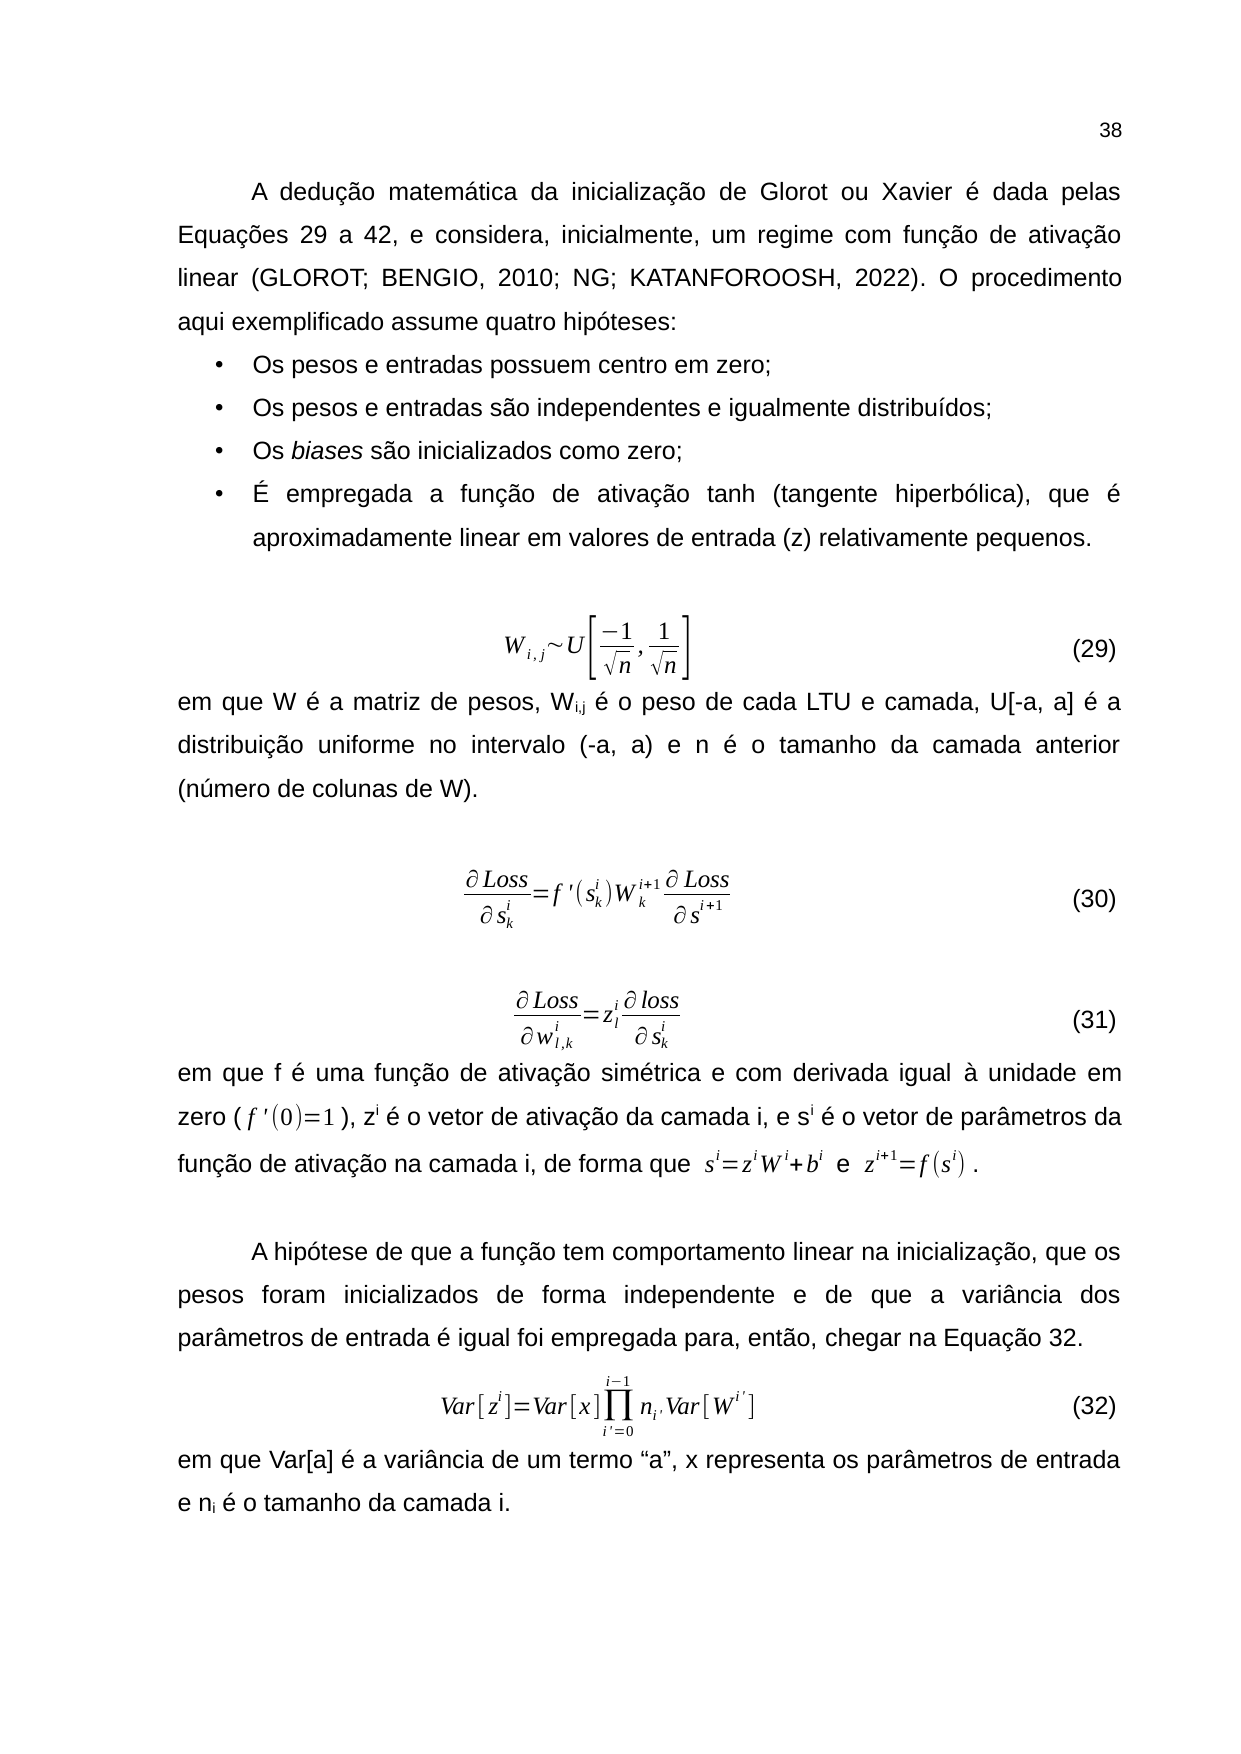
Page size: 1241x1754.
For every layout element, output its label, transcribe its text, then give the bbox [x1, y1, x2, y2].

table_header (29) [1017, 609, 1122, 687]
table_header [177, 860, 1017, 938]
text em que W é a matriz de pesos, Wi,j é o peso de cada LTU e camada, U[-a, a] é a distribuição uniforme no intervalo (-a, a) e n é o tamanho da camada anterior (número de colunas de W). [177, 687, 1122, 802]
list Os pesos e entradas são independentes e igualmente distribuídos; [215, 393, 1122, 422]
list É empregada a função de ativação tanh (tangente hiperbólica), que é aproximadamente linear em valores de entrada (z) relativamente pequenos. [215, 479, 1122, 551]
table_header (30) [1017, 860, 1122, 938]
text A hipótese de que a função tem comportamento linear na inicialização, que os pesos foram inicializados de forma independente e de que a variância dos parâmetros de entrada é igual foi empregada para, então, chegar na Equação 32. [177, 1237, 1122, 1352]
table_header [177, 609, 1017, 687]
table_header [177, 981, 1017, 1058]
table_header (31) [1017, 981, 1122, 1058]
table_header [177, 1366, 1017, 1445]
text em que f é uma função de ativação simétrica e com derivada igual à unidade em zero (), zi é o vetor de ativação da camada i, e si é o vetor de parâmetros da função de ativação na camada i, de forma que e . [177, 1058, 1122, 1179]
text A dedução matemática da inicialização de Glorot ou Xavier é dada pelas Equações 29 a 42, e considera, inicialmente, um regime com função de ativação linear (GLOROT; BENGIO, 2010; NG; KATANFOROOSH, 2022). O procedimento aqui exemplificado assume quatro hipóteses: [177, 177, 1122, 335]
text em que Var[a] é a variância de um termo “a”, x representa os parâmetros de entrada e ni é o tamanho da camada i. [177, 1445, 1122, 1517]
list Os pesos e entradas possuem centro em zero; [215, 349, 1122, 378]
table_header (32) [1017, 1366, 1122, 1445]
list Os biases são inicializados como zero; [215, 436, 1122, 465]
